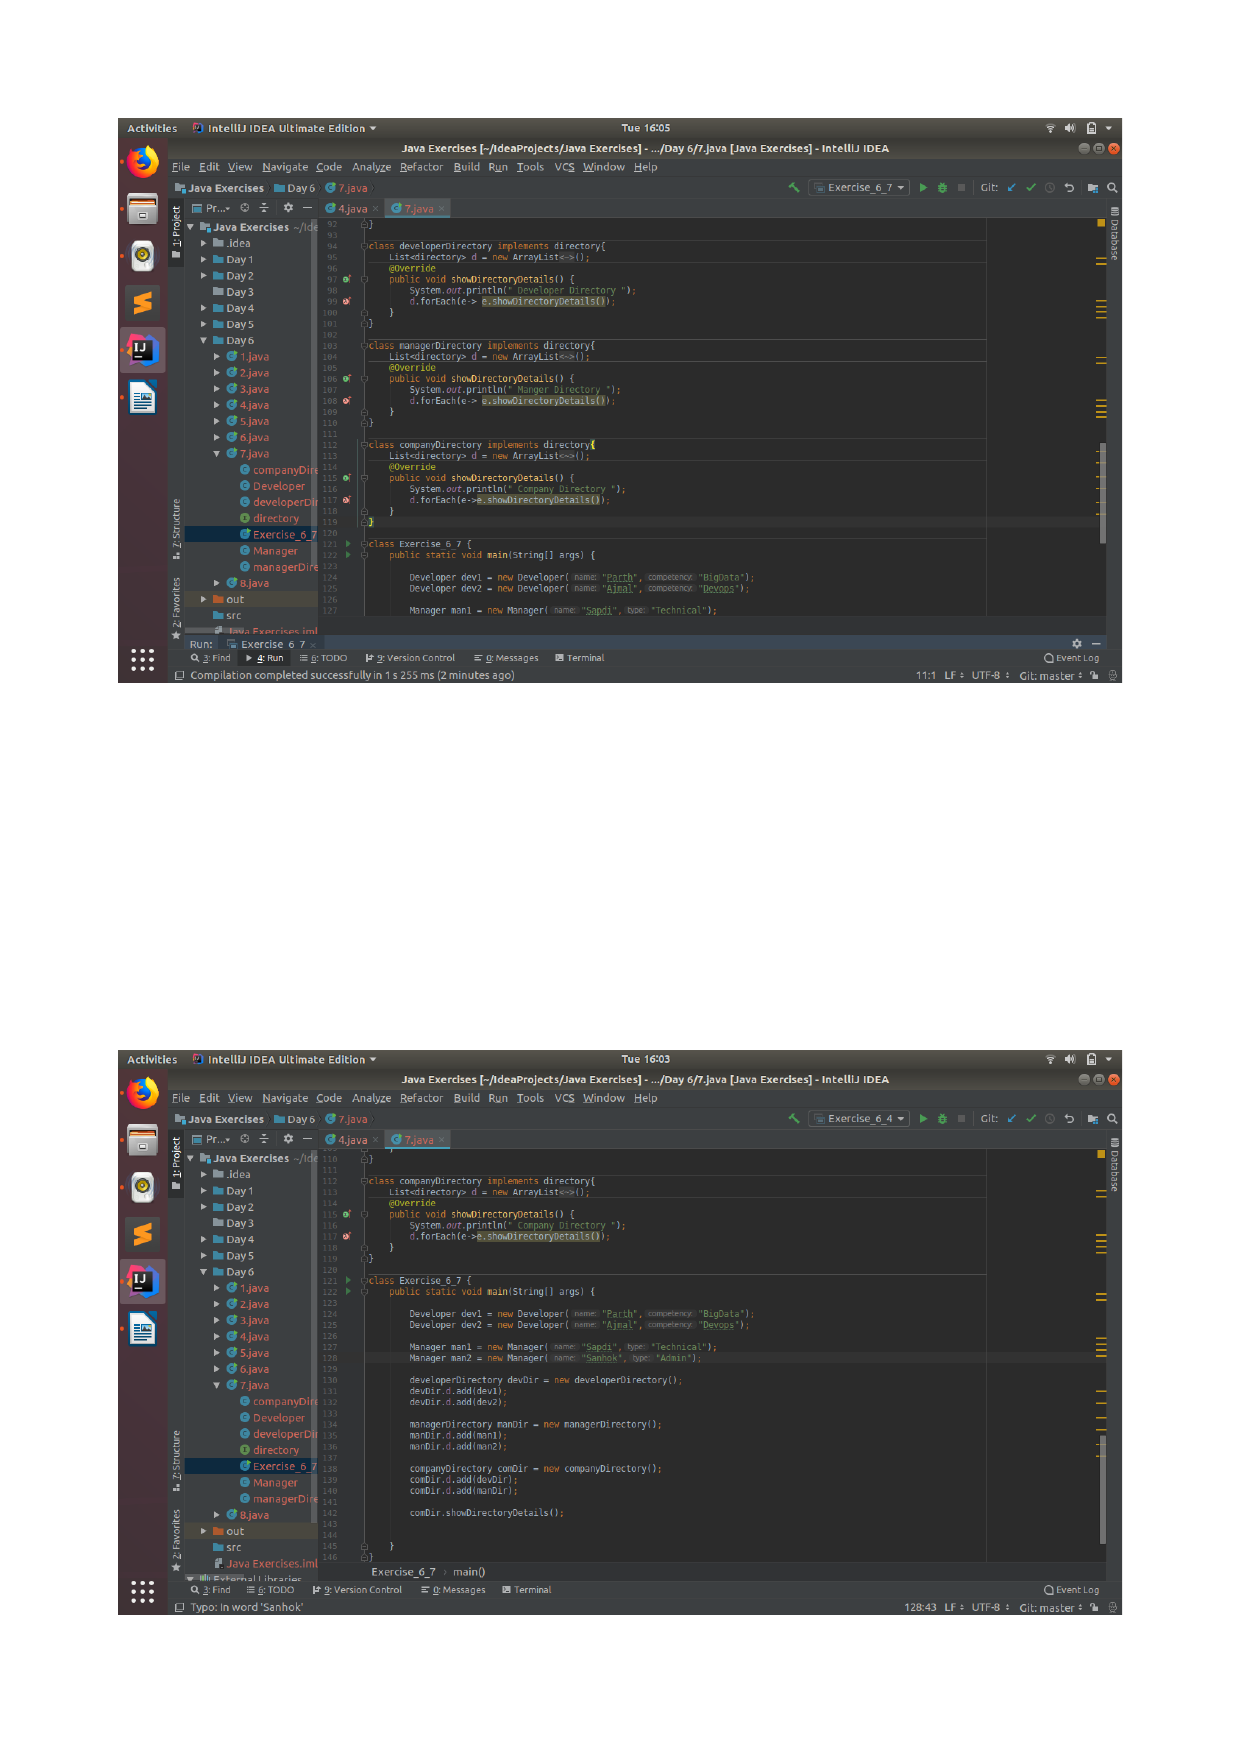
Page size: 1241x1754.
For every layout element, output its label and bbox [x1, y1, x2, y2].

picture [118, 1050, 1123, 1615]
picture [118, 118, 1123, 683]
